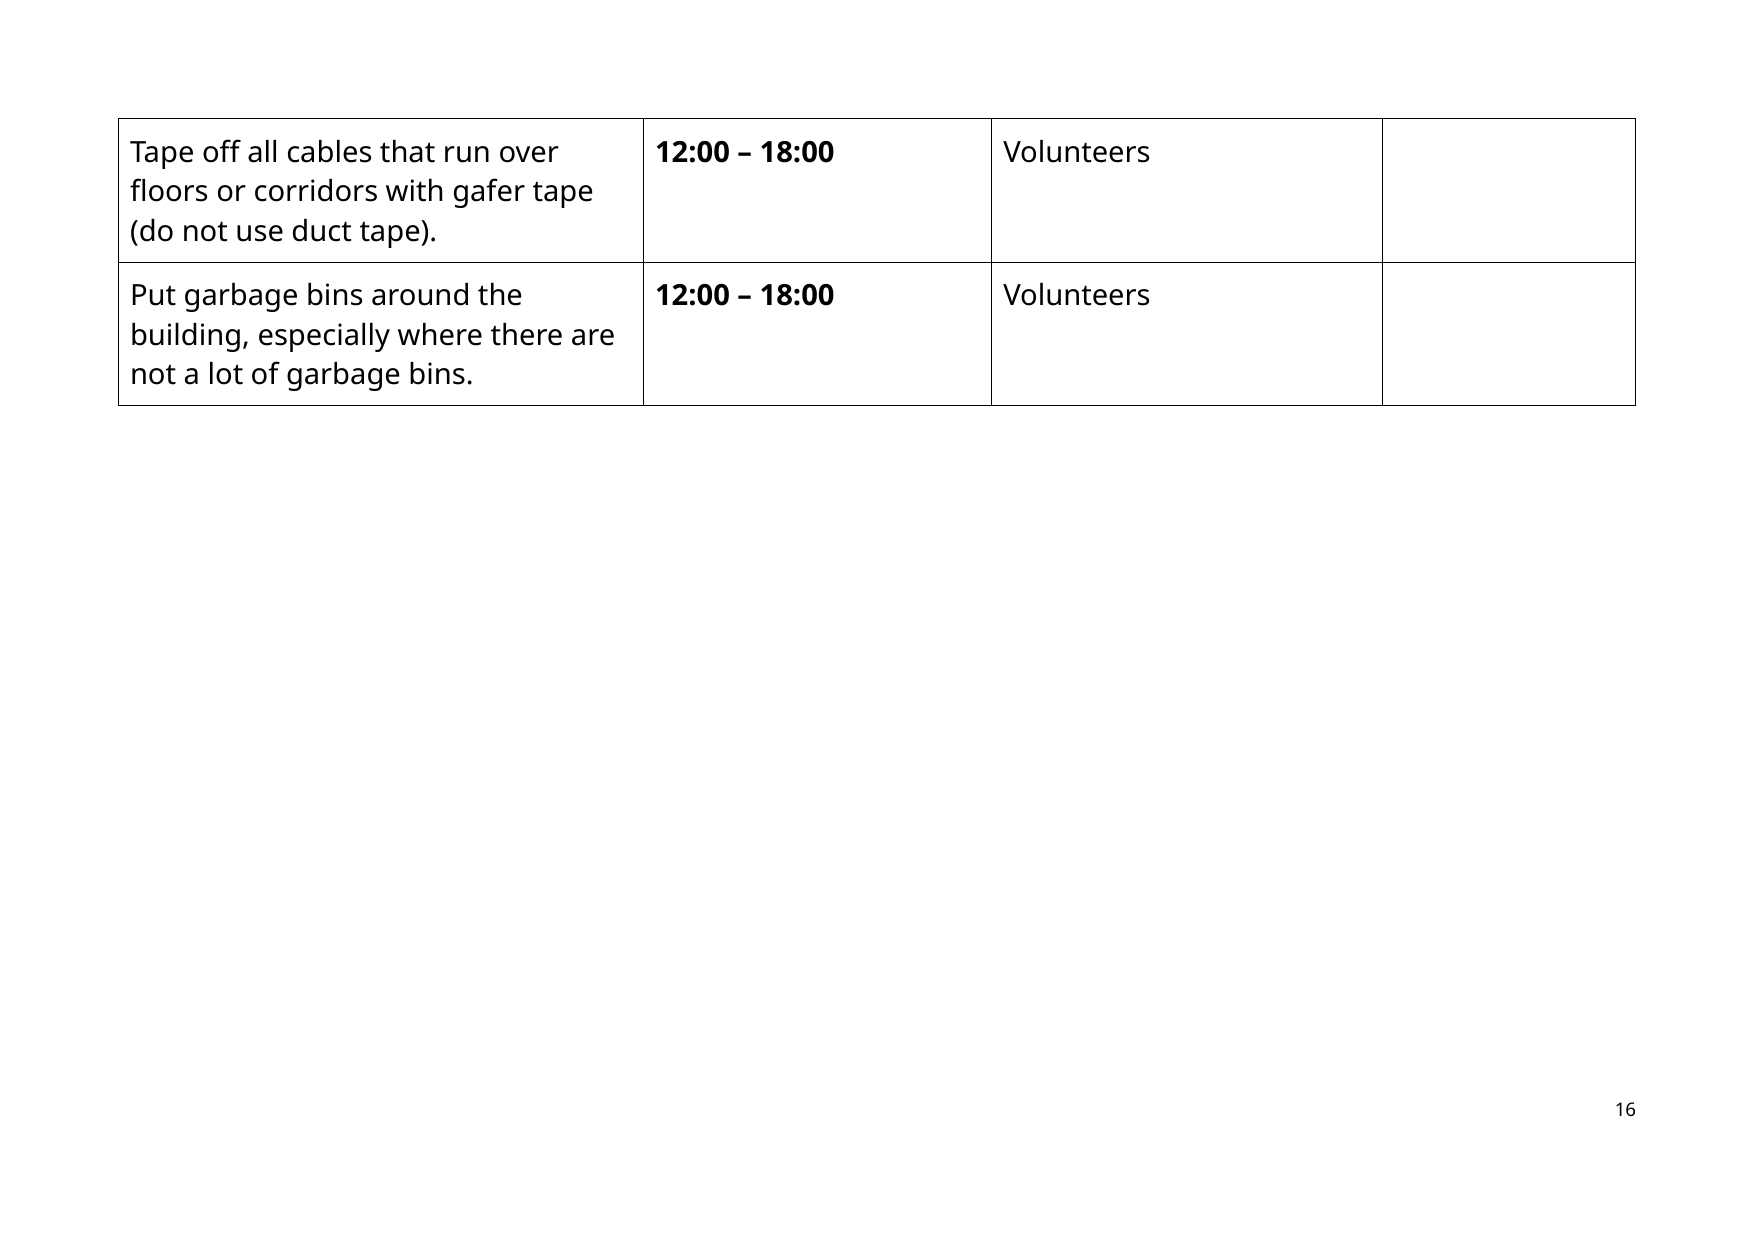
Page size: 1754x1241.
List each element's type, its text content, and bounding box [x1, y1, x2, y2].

table_cell 12:00 – 18:00 [644, 263, 991, 405]
table_cell [1383, 263, 1635, 405]
table_cell Volunteers [992, 119, 1382, 262]
table_cell Tape off all cables that run over floors or corridors with gafer tape (do not use duct tape). [119, 119, 643, 262]
table_cell Volunteers [992, 263, 1382, 405]
table_cell 12:00 – 18:00 [644, 119, 991, 262]
table_cell Put garbage bins around the building, especially where there are not a lot of garbage bins. [119, 263, 643, 405]
table_cell [1383, 119, 1635, 262]
